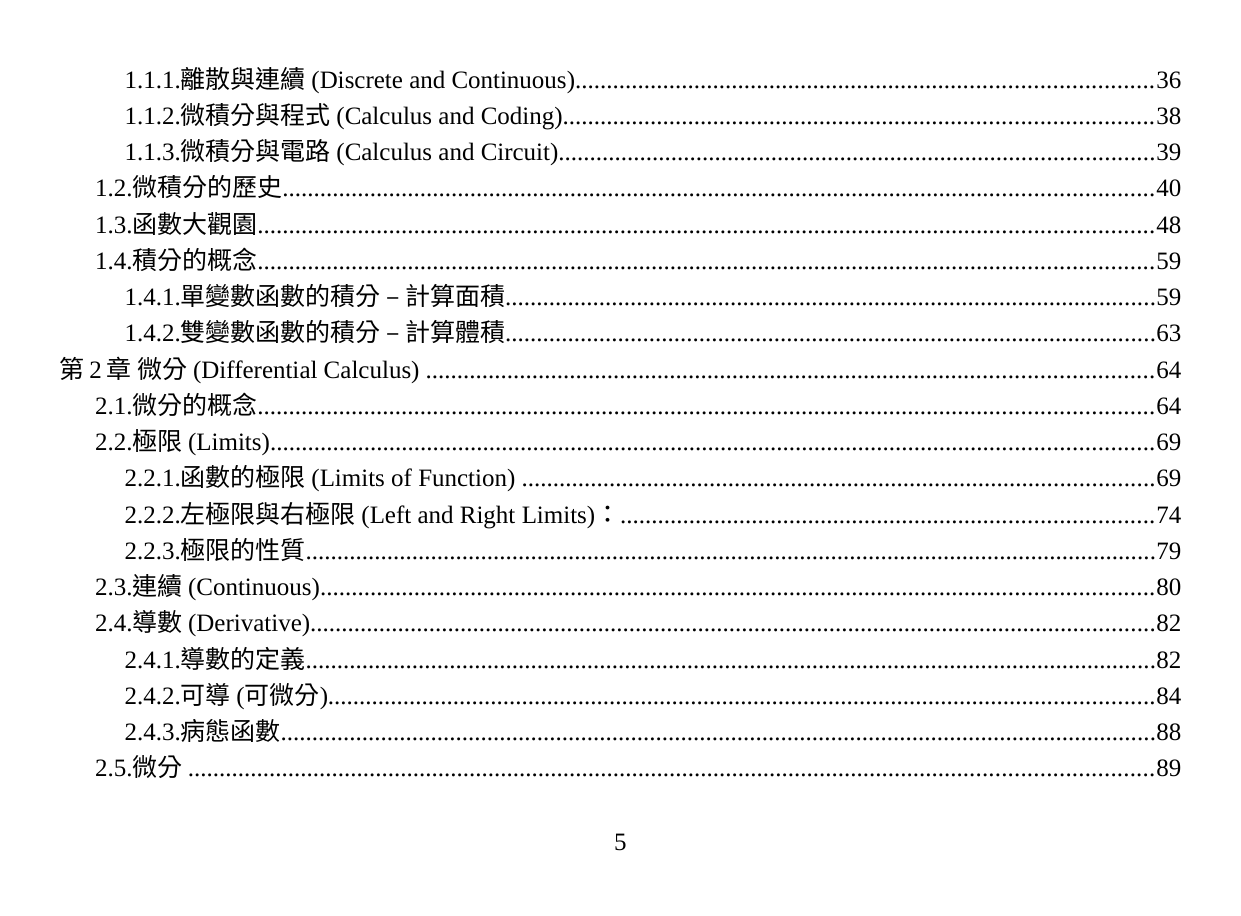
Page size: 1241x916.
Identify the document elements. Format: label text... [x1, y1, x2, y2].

text 2.1.微分的概念 64 [88, 385, 1181, 422]
text 2.4.2.可導 (可微分) 84 [118, 675, 1181, 712]
text 2.4.導數 (Derivative) 82 [88, 603, 1181, 639]
text 1.4.2.雙變數函數的積分 – 計算體積 63 [118, 313, 1181, 349]
text 1.3.函數大觀園 48 [88, 204, 1181, 240]
text 1.1.2.微積分與程式 (Calculus and Coding) 38 [118, 95, 1181, 132]
text 第2章 微分 (Differential Calculus) 64 [59, 349, 1181, 385]
text 2.2.1.函數的極限 (Limits of Function) 69 [118, 458, 1181, 494]
text 2.4.3.病態函數 88 [118, 712, 1181, 748]
text 2.3.連續 (Continuous) 80 [88, 567, 1181, 603]
text 1.4.1.單變數函數的積分 – 計算面積 59 [118, 277, 1181, 313]
text 1.4.積分的概念 59 [88, 240, 1181, 277]
text 1.1.1.離散與連續 (Discrete and Continuous) 36 [118, 59, 1181, 95]
text 2.2.3.極限的性質 79 [118, 530, 1181, 567]
text 2.4.1.導數的定義 82 [118, 639, 1181, 675]
text 2.2.2.左極限與右極限 (Left and Right Limits)： 74 [118, 494, 1181, 530]
text 2.2.極限 (Limits) 69 [88, 422, 1181, 458]
text 1.1.3.微積分與電路 (Calculus and Circuit) 39 [118, 132, 1181, 168]
text 2.5.微分 89 [88, 748, 1181, 784]
text 1.2.微積分的歷史 40 [88, 168, 1181, 204]
